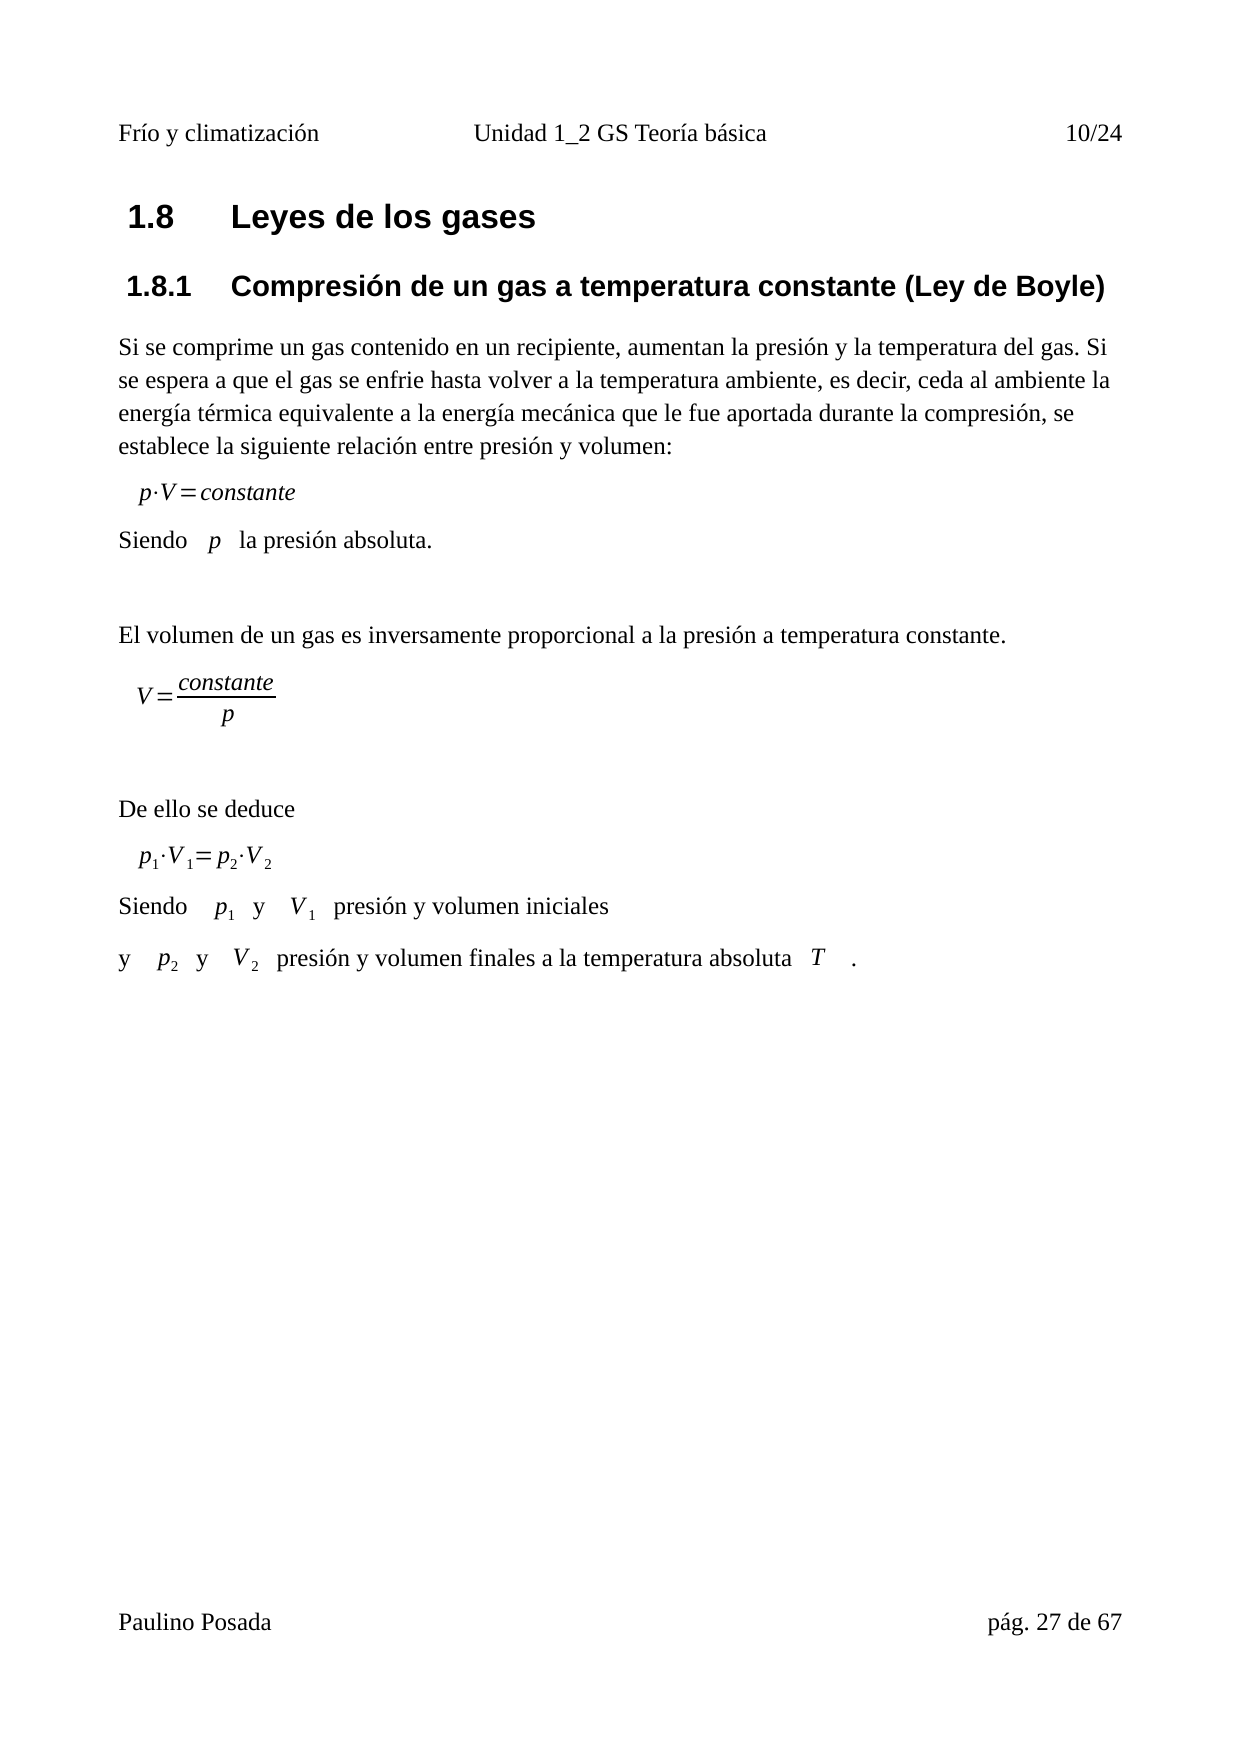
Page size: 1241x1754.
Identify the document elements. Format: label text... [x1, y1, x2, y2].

text Si se comprime un gas contenido en un recipiente, aumentan la presión y la temperatura del gas. Si se espera a que el gas se enfrie hasta volver a la temperatura ambiente, es decir, ceda al ambiente la energía térmica equivalente a la energía mecánica que le fue aportada durante la compresión, se establece la siguiente relación entre presión y volumen: [118, 332, 1122, 460]
text El volumen de un gas es inversamente proporcional a la presión a temperatura constante. [118, 621, 1122, 649]
text Siendo y presión y volumen iniciales [118, 891, 1122, 924]
text De ello se deduce [118, 794, 1122, 822]
subtitle Compresión de un gas a temperatura constante (Ley de Boyle) [118, 269, 1122, 303]
subtitle Leyes de los gases [118, 197, 1122, 236]
text Siendola presión absoluta. [118, 525, 1122, 554]
text y y presión y volumen finales a la temperatura absoluta . [118, 943, 1122, 975]
